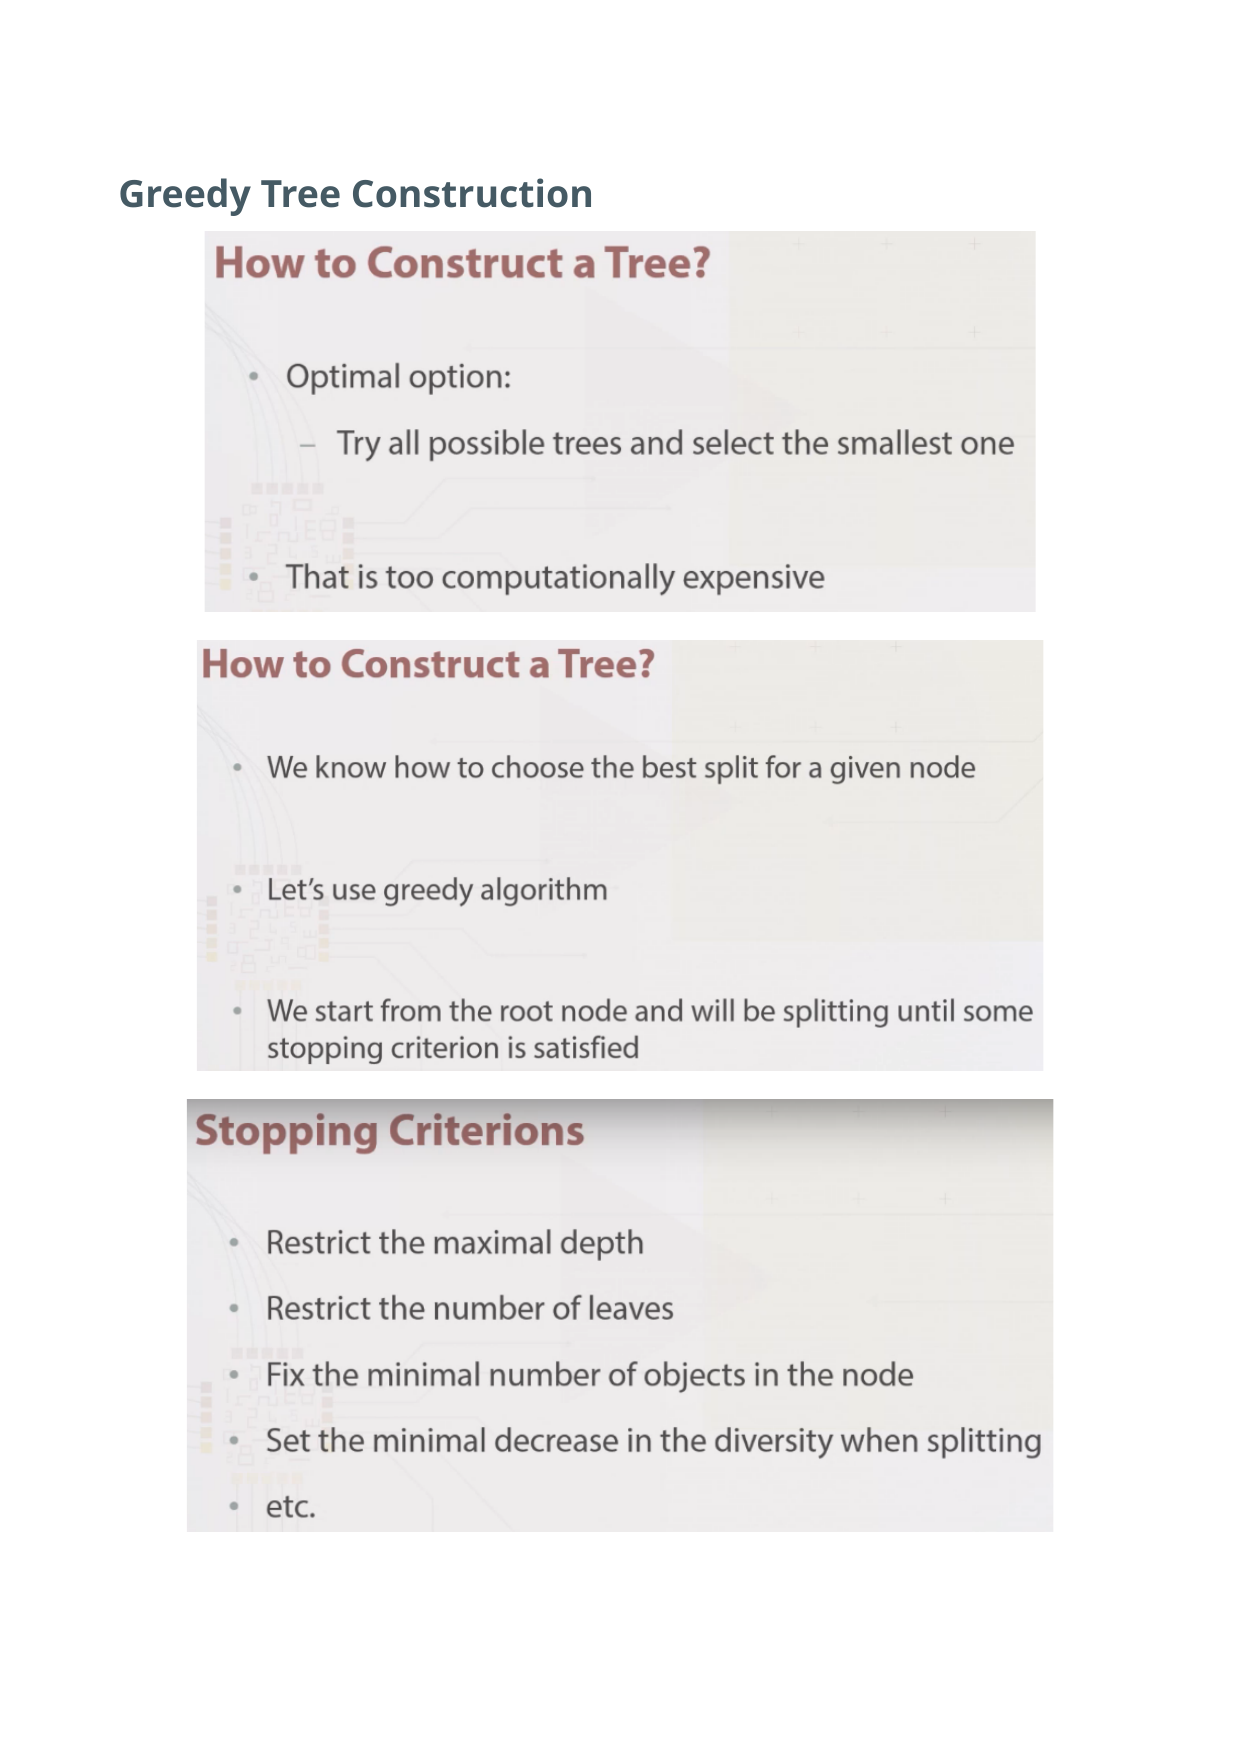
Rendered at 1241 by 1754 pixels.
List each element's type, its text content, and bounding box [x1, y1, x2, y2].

subtitle Greedy Tree Construction [118, 168, 1122, 219]
picture [196, 640, 1044, 1071]
picture [186, 1099, 1054, 1532]
picture [204, 231, 1036, 612]
